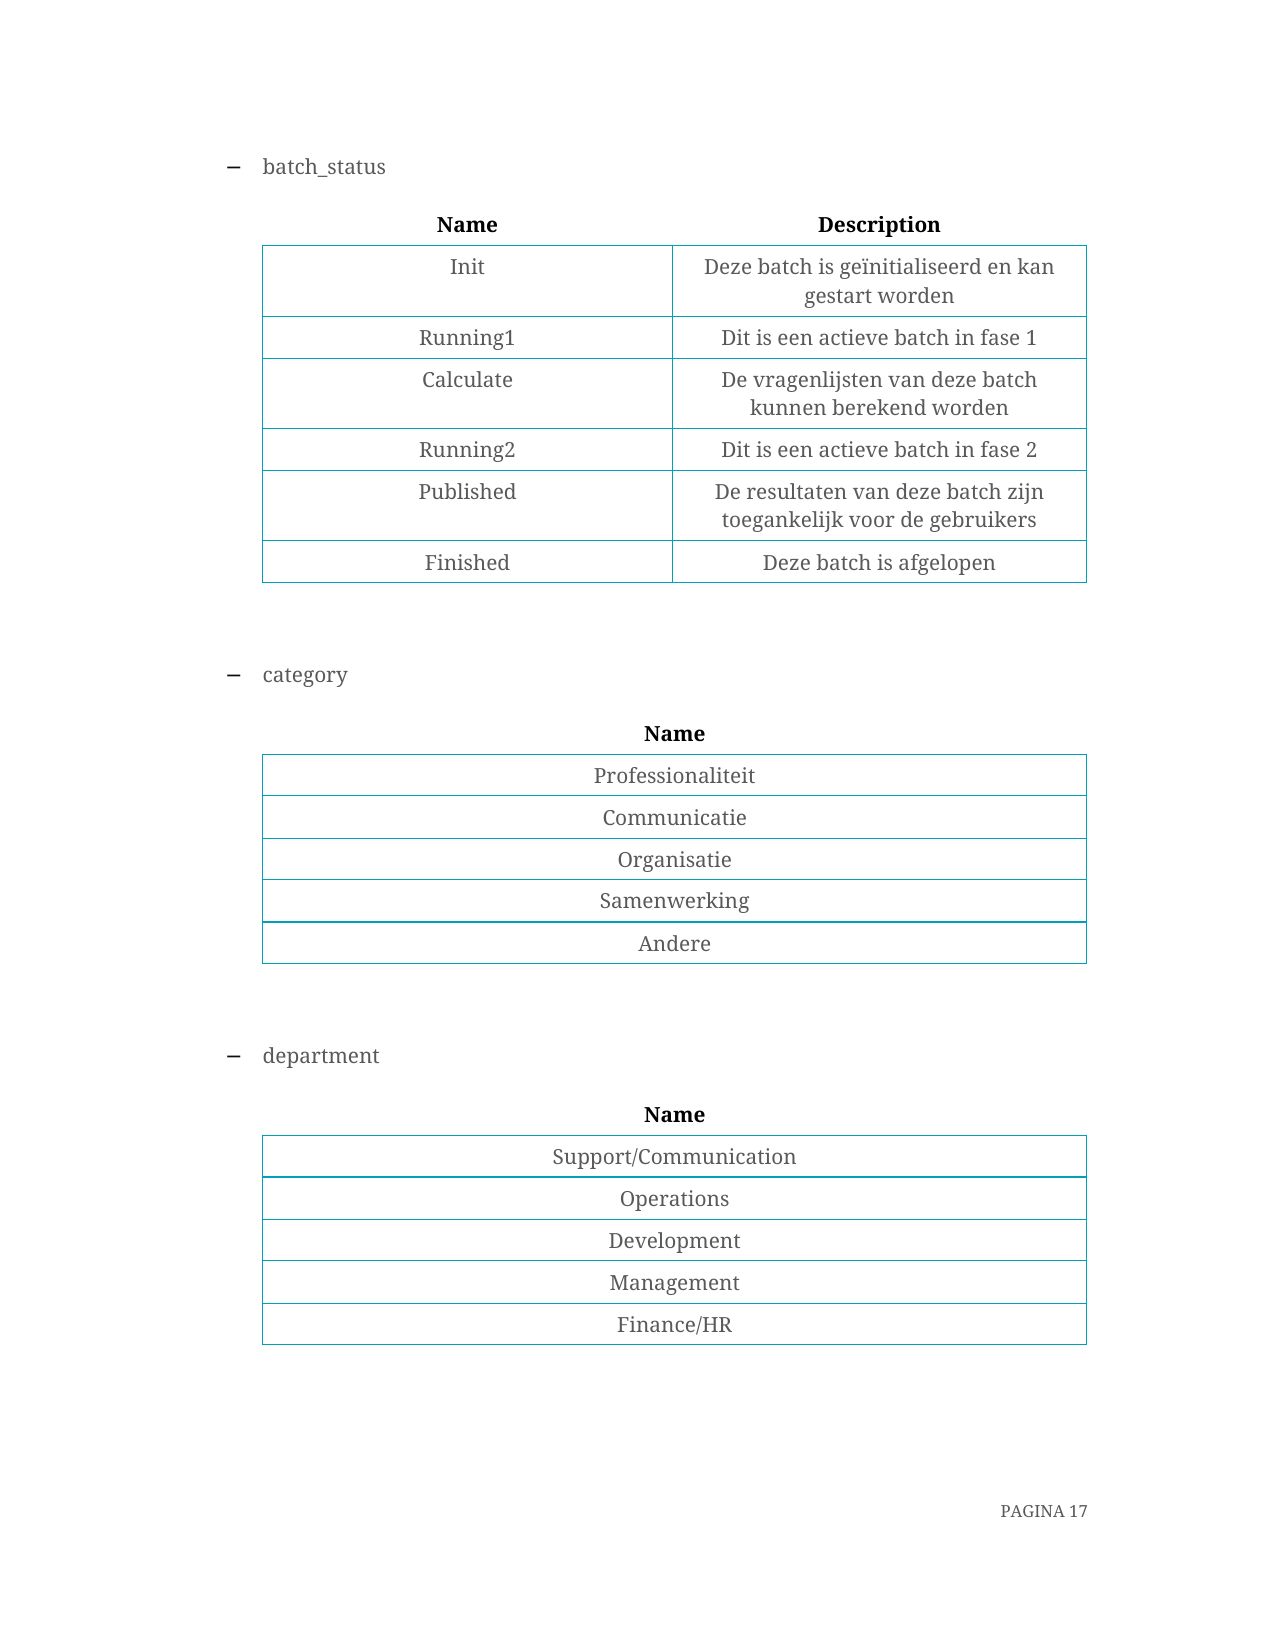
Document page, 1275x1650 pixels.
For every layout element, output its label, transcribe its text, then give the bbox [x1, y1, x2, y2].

table_cell Operations [263, 1178, 1086, 1218]
table_cell Deze batch is geïnitialiseerd en kan gestart worden [673, 246, 1086, 316]
table_cell Communicatie [263, 796, 1086, 837]
table_cell Samenwerking [263, 880, 1086, 921]
table_cell Init [263, 246, 672, 316]
table_cell Organisatie [263, 839, 1086, 879]
table_cell De resultaten van deze batch zijn toegankelijk voor de gebruikers [673, 471, 1086, 540]
table_cell Calculate [263, 359, 672, 428]
table_cell Support/Communication [263, 1136, 1086, 1176]
table_cell Published [263, 471, 672, 540]
list batch_status [225, 152, 1087, 181]
list category [225, 660, 1087, 689]
table_cell Running2 [263, 429, 672, 470]
table_cell Professionaliteit [263, 755, 1086, 795]
table_header Name [263, 713, 1086, 753]
table_header Name [263, 204, 672, 245]
list department [225, 1041, 1087, 1070]
table_cell Deze batch is afgelopen [673, 541, 1086, 582]
table_cell De vragenlijsten van deze batch kunnen berekend worden [673, 359, 1086, 428]
table_cell Finance/HR [263, 1304, 1086, 1344]
table_cell Running1 [263, 317, 672, 357]
table_cell Andere [263, 923, 1086, 963]
table_cell Dit is een actieve batch in fase 2 [673, 429, 1086, 470]
table_cell Management [263, 1261, 1086, 1302]
table_cell Dit is een actieve batch in fase 1 [673, 317, 1086, 357]
table_cell Development [263, 1220, 1086, 1260]
table_header Description [672, 204, 1086, 245]
table_header Name [263, 1094, 1086, 1134]
table_cell Finished [263, 541, 672, 582]
